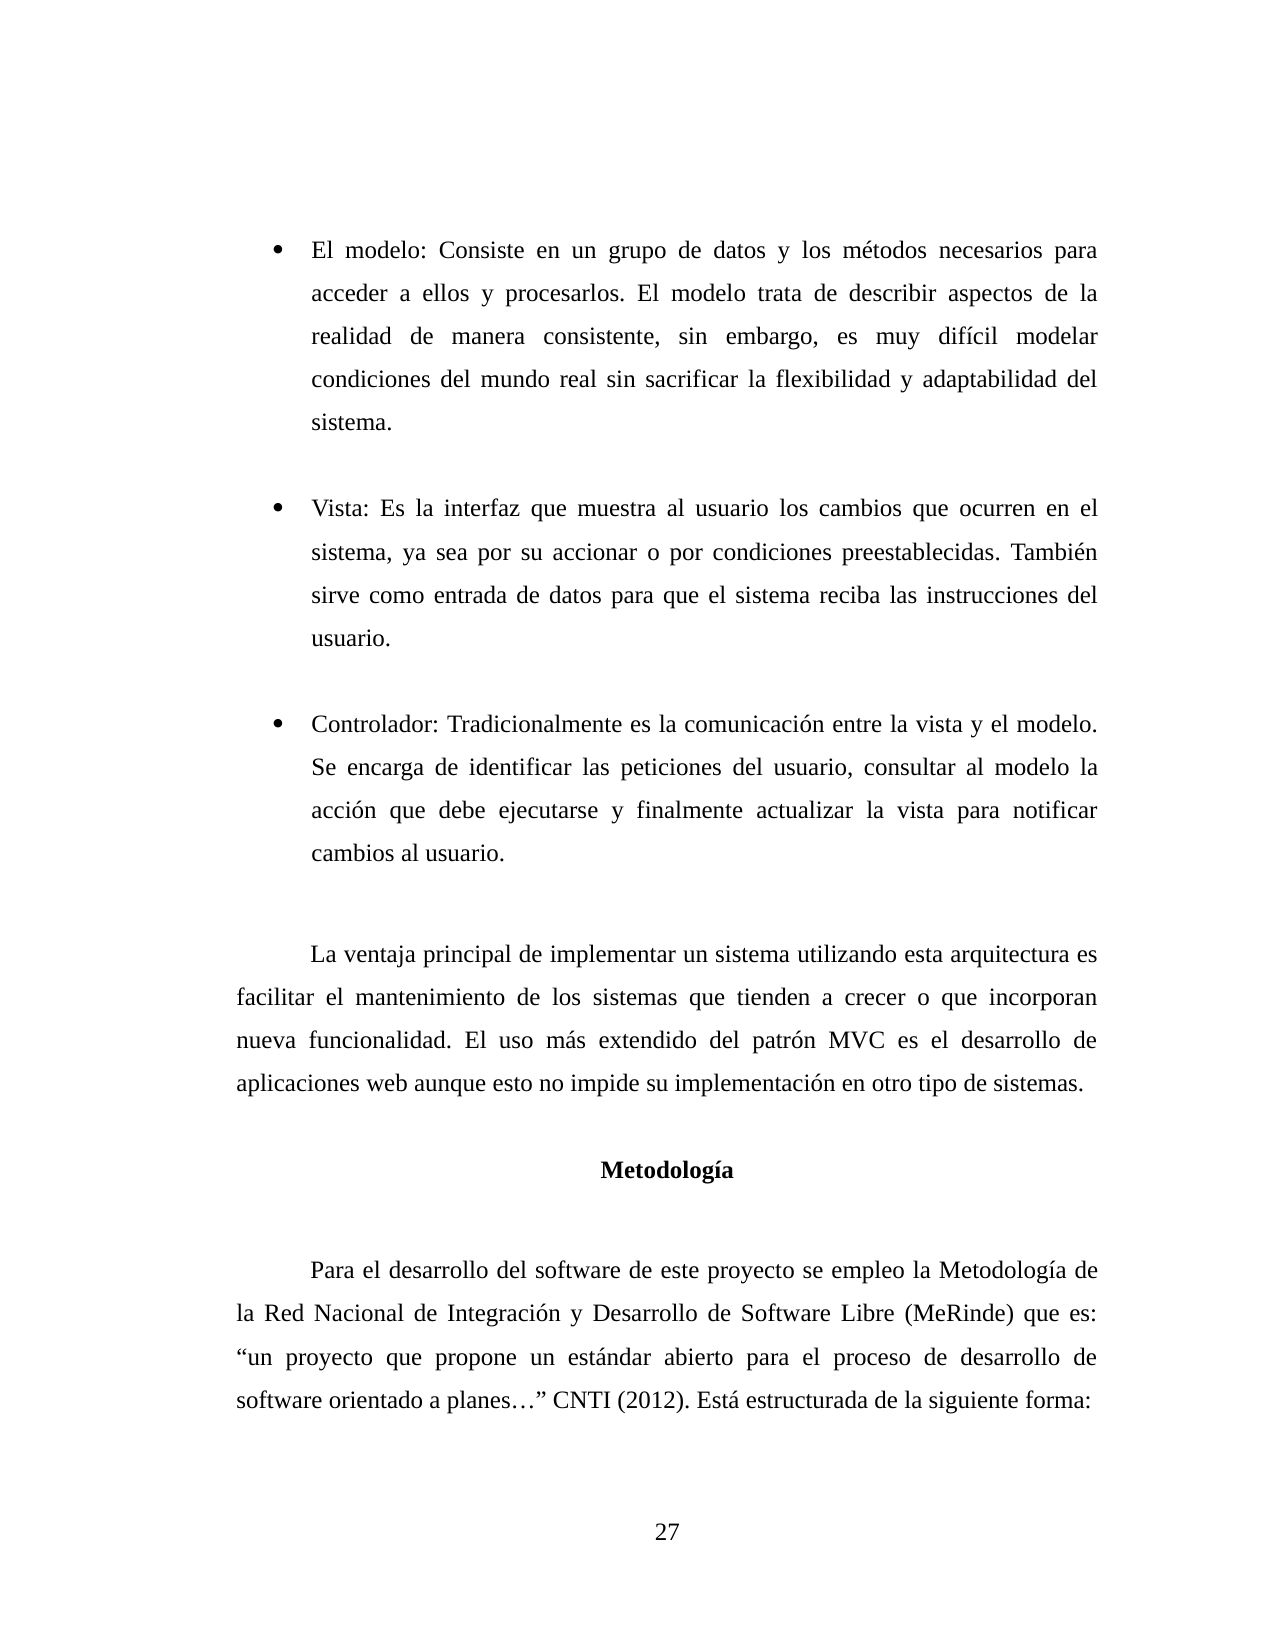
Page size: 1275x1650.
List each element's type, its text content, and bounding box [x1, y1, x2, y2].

text Para el desarrollo del software de este proyecto se empleo la Metodología de la Red Nacional de Integración y Desarrollo de Software Libre (MeRinde) que es: “un proyecto que propone un estándar abierto para el proceso de desarrollo de software orientado a planes…” CNTI (2012). Está estructurada de la siguiente forma: [236, 1255, 1098, 1413]
text Metodología [236, 1155, 1098, 1183]
list Controlador: Tradicionalmente es la comunicación entre la vista y el modelo. Se encarga de identificar las peticiones del usuario, consultar al modelo la acción que debe ejecutarse y finalmente actualizar la vista para notificar cambios al usuario. [274, 709, 1098, 867]
list El modelo: Consiste en un grupo de datos y los métodos necesarios para acceder a ellos y procesarlos. El modelo trata de describir aspectos de la realidad de manera consistente, sin embargo, es muy difícil modelar condiciones del mundo real sin sacrificar la flexibilidad y adaptabilidad del sistema. [274, 235, 1098, 436]
list Vista: Es la interfaz que muestra al usuario los cambios que ocurren en el sistema, ya sea por su accionar o por condiciones preestablecidas. También sirve como entrada de datos para que el sistema reciba las instrucciones del usuario. [274, 493, 1098, 652]
text La ventaja principal de implementar un sistema utilizando esta arquitectura es facilitar el mantenimiento de los sistemas que tienden a crecer o que incorporan nueva funcionalidad. El uso más extendido del patrón MVC es el desarrollo de aplicaciones web aunque esto no impide su implementación en otro tipo de sistemas. [236, 939, 1098, 1097]
